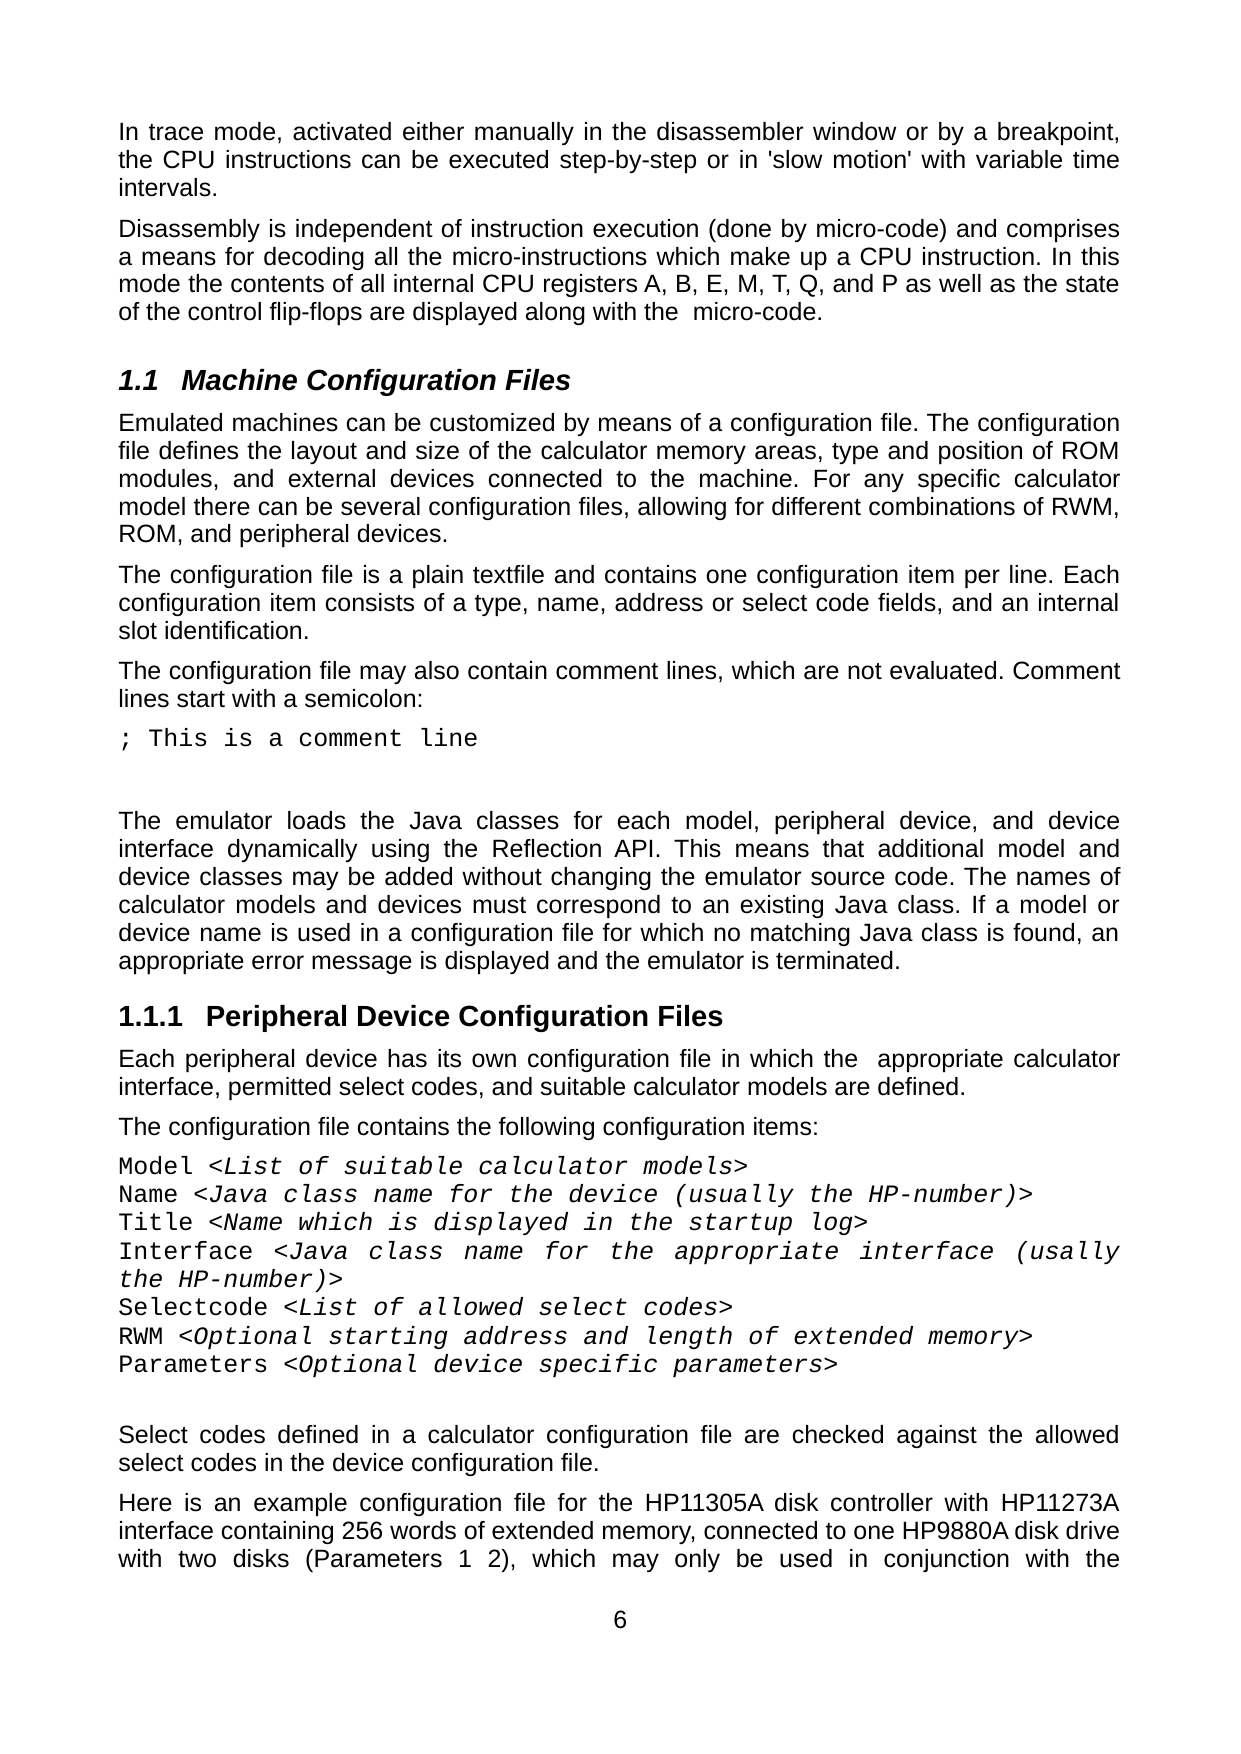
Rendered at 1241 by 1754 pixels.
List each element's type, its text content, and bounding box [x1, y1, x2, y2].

text Each peripheral device has its own configuration file in which the appropriate calculator interface, permitted select codes, and suitable calculator models are defined. [118, 1044, 1122, 1100]
subtitle Machine Configuration Files [118, 363, 1122, 396]
text Select codes defined in a calculator configuration file are checked against the allowed select codes in the device configuration file. [118, 1420, 1122, 1476]
text Disassembly is independent of instruction execution (done by micro-code) and comprises a means for decoding all the micro-instructions which make up a CPU instruction. In this mode the contents of all internal CPU registers A, B, E, M, T, Q, and P as well as the state of the control flip-flops are displayed along with the micro-code. [118, 214, 1122, 326]
text Emulated machines can be customized by means of a configuration file. The configuration file defines the layout and size of the calculator memory areas, type and position of ROM modules, and external devices connected to the machine. For any specific calculator model there can be several configuration files, allowing for different combinations of RWM, ROM, and peripheral devices. [118, 409, 1122, 548]
text The configuration file is a plain textfile and contains one configuration item per line. Each configuration item consists of a type, name, address or select code fields, and an internal slot identification. [118, 561, 1122, 644]
text The configuration file may also contain comment lines, which are not evaluated. Comment lines start with a semicolon: [118, 657, 1122, 713]
text RWM <Optional starting address and length of extended memory> [118, 1323, 1122, 1352]
text In trace mode, activated either manually in the disassembler window or by a breakpoint, the CPU instructions can be executed step-by-step or in 'slow motion' with variable time intervals. [118, 118, 1122, 202]
text The configuration file contains the following configuration items: [118, 1113, 1122, 1141]
text Name <Java class name for the device (usually the HP-number)> [118, 1182, 1122, 1210]
text The emulator loads the Java classes for each model, peripheral device, and device interface dynamically using the Reflection API. This means that additional model and device classes may be added without changing the emulator source code. The names of calculator models and devices must correspond to an existing Java class. If a model or device name is used in a configuration file for which no matching Java class is found, an appropriate error message is displayed and the emulator is terminated. [118, 807, 1122, 974]
text Title <Name which is displayed in the startup log> [118, 1210, 1122, 1238]
text Interface <Java class name for the appropriate interface (usally the HP-number)> [118, 1238, 1122, 1295]
text ; This is a comment line [118, 725, 1122, 754]
text Here is an example configuration file for the HP11305A disk controller with HP11273A interface containing 256 words of extended memory, connected to one HP9880A disk drive with two disks (Parameters 1 2), which may only be used in conjunction with the [118, 1489, 1122, 1572]
text Parameters <Optional device specific parameters> [118, 1352, 1122, 1380]
text Selectcode <List of allowed select codes> [118, 1295, 1122, 1323]
text Model <List of suitable calculator models> [118, 1153, 1122, 1182]
subtitle Peripheral Device Configuration Files [118, 999, 1122, 1032]
